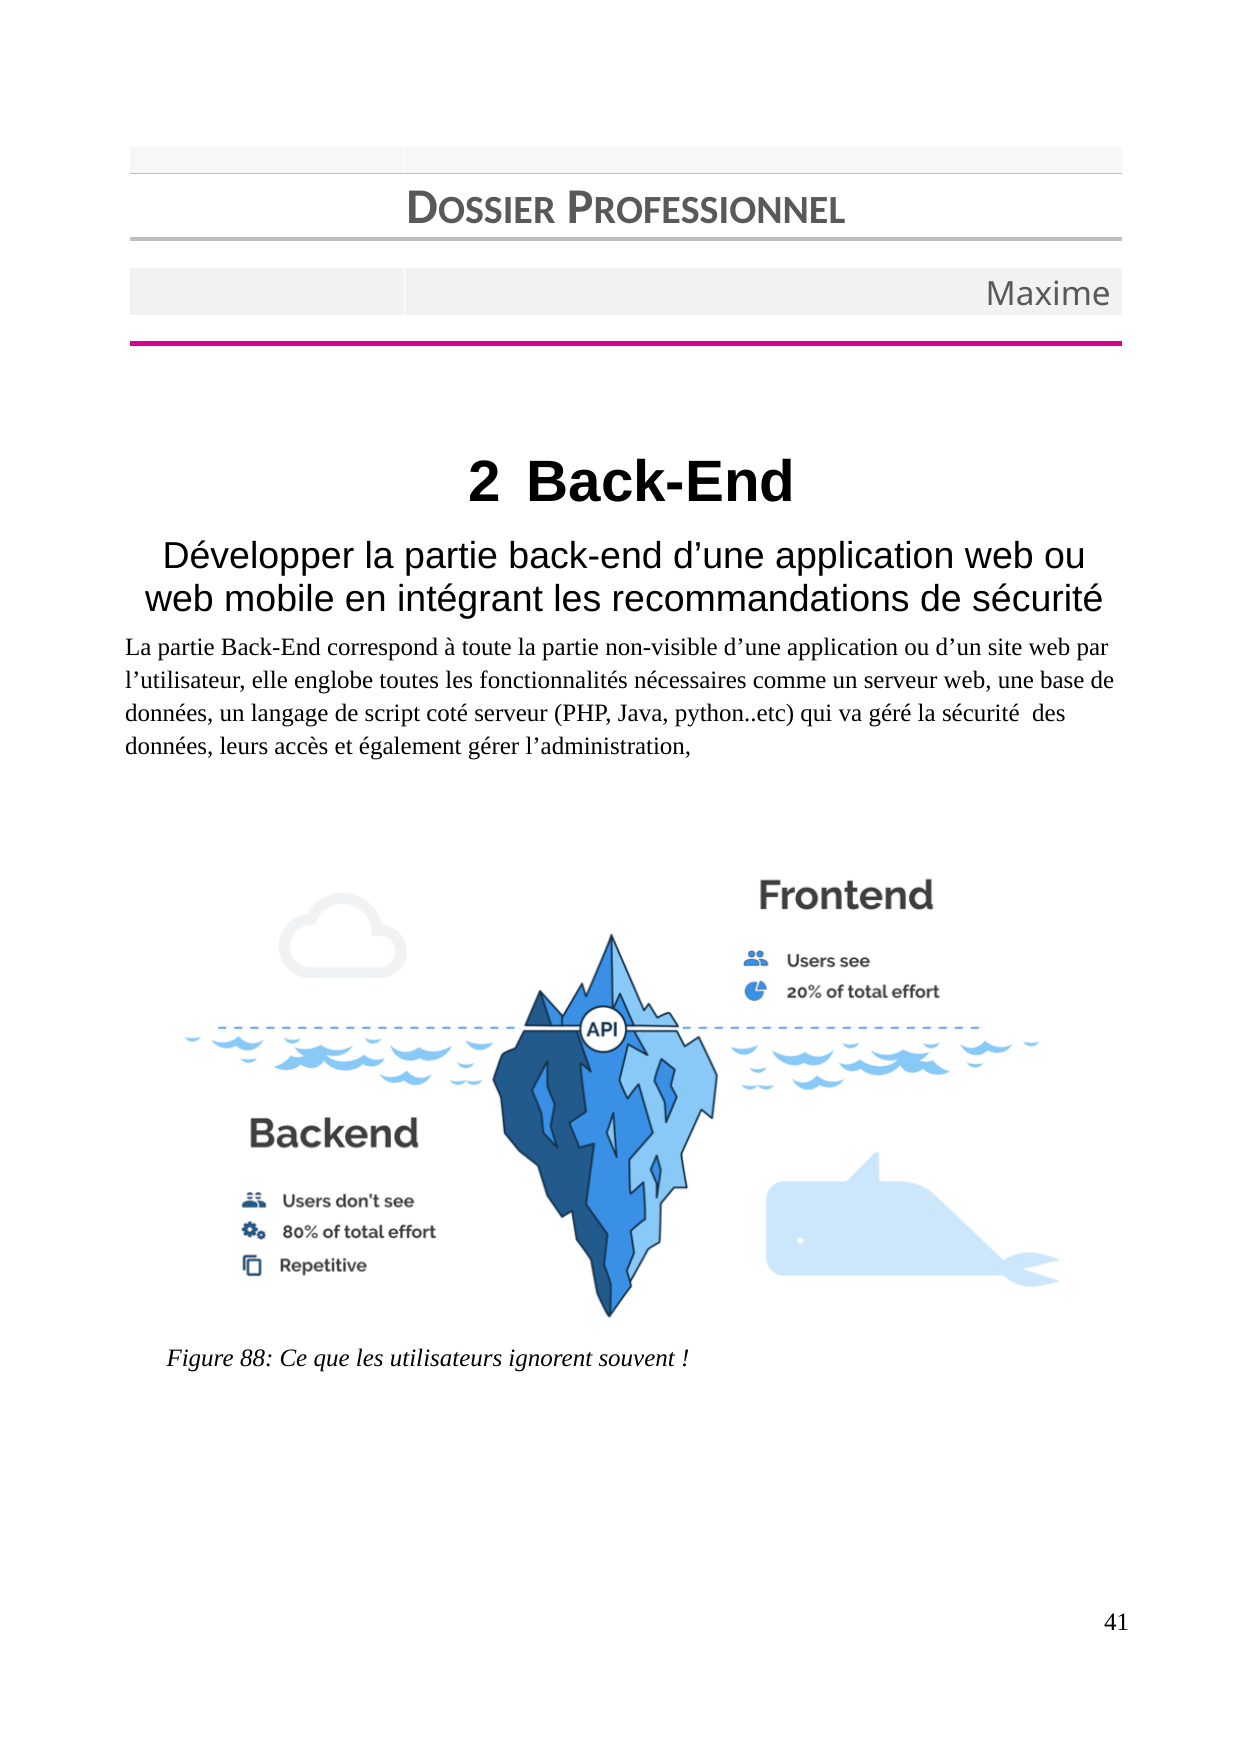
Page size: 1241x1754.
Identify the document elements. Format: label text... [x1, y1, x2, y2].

picture [166, 845, 1082, 1343]
subtitle Back-End [125, 447, 1123, 514]
text La partie Back-End correspond à toute la partie non-visible d’une application ou d’un site web par l’utilisateur, elle englobe toutes les fonctionnalités nécessaires comme un serveur web, une base de données, un langage de script coté serveur (PHP, Java, python..etc) qui va géré la sécurité des données, leurs accès et également gérer l’administration, [125, 632, 1123, 759]
text Figure 88: Ce que les utilisateurs ignorent souvent ! [166, 1343, 1082, 1371]
subtitle Développer la partie back-end d’une application web ou web mobile en intégrant les recommandations de sécurité [125, 533, 1123, 619]
